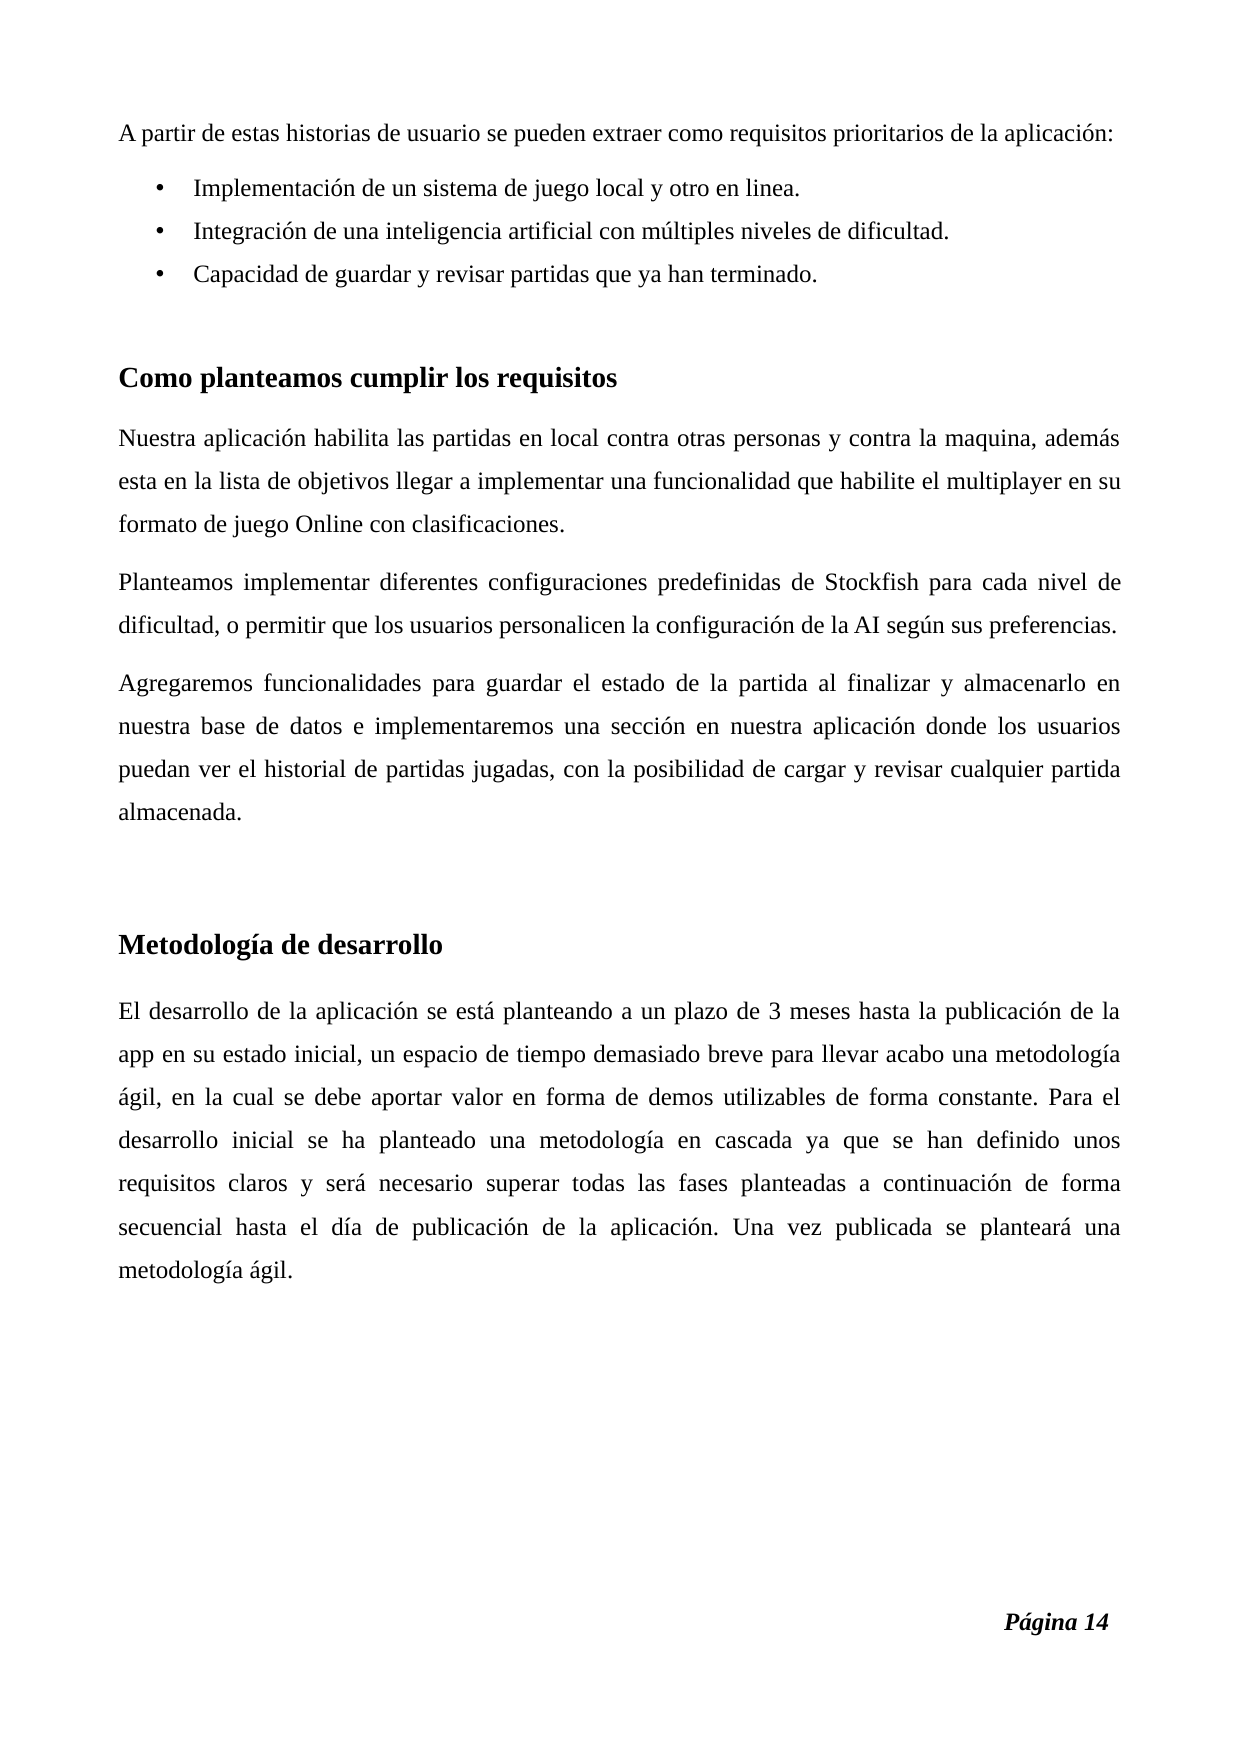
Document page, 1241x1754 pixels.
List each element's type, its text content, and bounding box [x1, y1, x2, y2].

text Planteamos implementar diferentes configuraciones predefinidas de Stockfish para cada nivel de dificultad, o permitir que los usuarios personalicen la configuración de la AI según sus preferencias. [118, 567, 1122, 639]
text Agregaremos funcionalidades para guardar el estado de la partida al finalizar y almacenarlo en nuestra base de datos e implementaremos una sección en nuestra aplicación donde los usuarios puedan ver el historial de partidas jugadas, con la posibilidad de cargar y revisar cualquier partida almacenada. [118, 668, 1122, 826]
subtitle Metodología de desarrollo [118, 927, 1122, 961]
subtitle Implementación de un sistema de juego local y otro en linea. [156, 173, 1122, 202]
subtitle A partir de estas historias de usuario se pueden extraer como requisitos prioritarios de la aplicación: [118, 118, 1122, 147]
text Nuestra aplicación habilita las partidas en local contra otras personas y contra la maquina, además esta en la lista de objetivos llegar a implementar una funcionalidad que habilite el multiplayer en su formato de juego Online con clasificaciones. [118, 423, 1122, 538]
subtitle Integración de una inteligencia artificial con múltiples niveles de dificultad. [156, 216, 1122, 245]
subtitle Como planteamos cumplir los requisitos [118, 360, 1122, 394]
text El desarrollo de la aplicación se está planteando a un plazo de 3 meses hasta la publicación de la app en su estado inicial, un espacio de tiempo demasiado breve para llevar acabo una metodología ágil, en la cual se debe aportar valor en forma de demos utilizables de forma constante. Para el desarrollo inicial se ha planteado una metodología en cascada ya que se han definido unos requisitos claros y será necesario superar todas las fases planteadas a continuación de forma secuencial hasta el día de publicación de la aplicación. Una vez publicada se planteará una metodología ágil. [118, 996, 1122, 1283]
subtitle Capacidad de guardar y revisar partidas que ya han terminado. [156, 259, 1122, 288]
